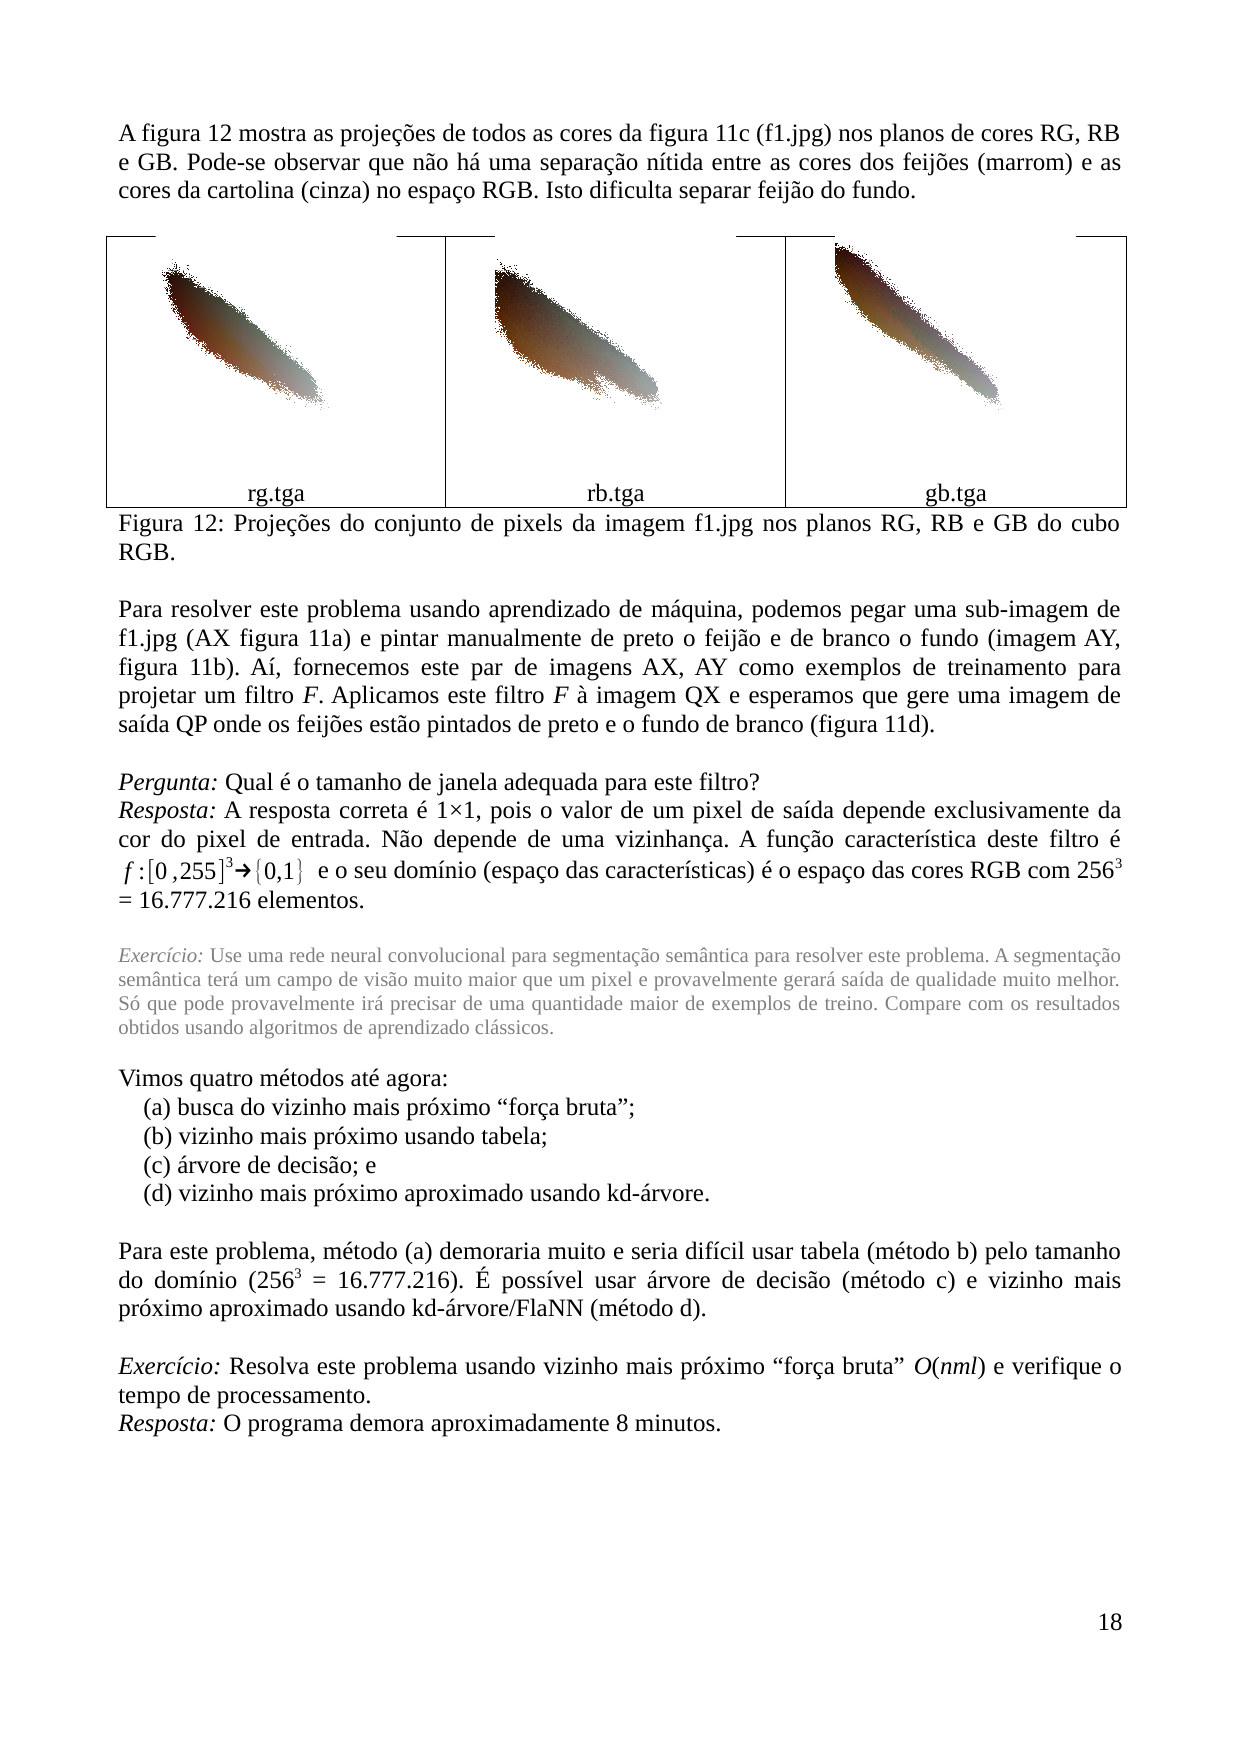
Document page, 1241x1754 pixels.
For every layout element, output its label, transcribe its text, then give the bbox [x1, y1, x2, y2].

table_header rg.tga [107, 237, 445, 507]
text Exercício: Use uma rede neural convolucional para segmentação semântica para resolver este problema. A segmentação semântica terá um campo de visão muito maior que um pixel e provavelmente gerará saída de qualidade muito melhor. Só que pode provavelmente irá precisar de uma quantidade maior de exemplos de treino. Compare com os resultados obtidos usando algoritmos de aprendizado clássicos. [118, 943, 1122, 1039]
text Resposta: A resposta correta é 1×1, pois o valor de um pixel de saída depende exclusivamente da cor do pixel de entrada. Não depende de uma vizinhança. A função característica deste filtro é e o seu domínio (espaço das características) é o espaço das cores RGB com 2563 = 16.777.216 elementos. [118, 795, 1122, 914]
text Para resolver este problema usando aprendizado de máquina, podemos pegar uma sub-imagem de f1.jpg (AX figura 11a) e pintar manualmente de preto o feijão e de branco o fundo (imagem AY, figura 11b). Aí, fornecemos este par de imagens AX, AY como exemplos de treinamento para projetar um filtro F. Aplicamos este filtro F à imagem QX e esperamos que gere uma imagem de saída QP onde os feijões estão pintados de preto e o fundo de branco (figura 11d). [118, 594, 1122, 738]
text (a) busca do vizinho mais próximo “força bruta”; [118, 1092, 1122, 1121]
text (c) árvore de decisão; e [118, 1150, 1122, 1178]
text (b) vizinho mais próximo usando tabela; [118, 1121, 1122, 1150]
text Pergunta: Qual é o tamanho de janela adequada para este filtro? [118, 767, 1122, 795]
text Para este problema, método (a) demoraria muito e seria difícil usar tabela (método b) pelo tamanho do domínio (2563 = 16.777.216). É possível usar árvore de decisão (método c) e vizinho mais próximo aproximado usando kd-árvore/FlaNN (método d). [118, 1236, 1122, 1322]
table_header gb.tga [786, 237, 1126, 507]
text Resposta: O programa demora aproximadamente 8 minutos. [118, 1408, 1122, 1437]
text A figura 12 mostra as projeções de todos as cores da figura 11c (f1.jpg) nos planos de cores RG, RB e GB. Pode-se observar que não há uma separação nítida entre as cores dos feijões (marrom) e as cores da cartolina (cinza) no espaço RGB. Isto dificulta separar feijão do fundo. [118, 118, 1122, 204]
text (d) vizinho mais próximo aproximado usando kd-árvore. [118, 1178, 1122, 1207]
text Exercício: Resolva este problema usando vizinho mais próximo “força bruta” O(nml) e verifique o tempo de processamento. [118, 1351, 1122, 1408]
text Figura 12: Projeções do conjunto de pixels da imagem f1.jpg nos planos RG, RB e GB do cubo RGB. [118, 508, 1122, 565]
table_header rb.tga [446, 237, 785, 507]
text Vimos quatro métodos até agora: [118, 1063, 1122, 1092]
